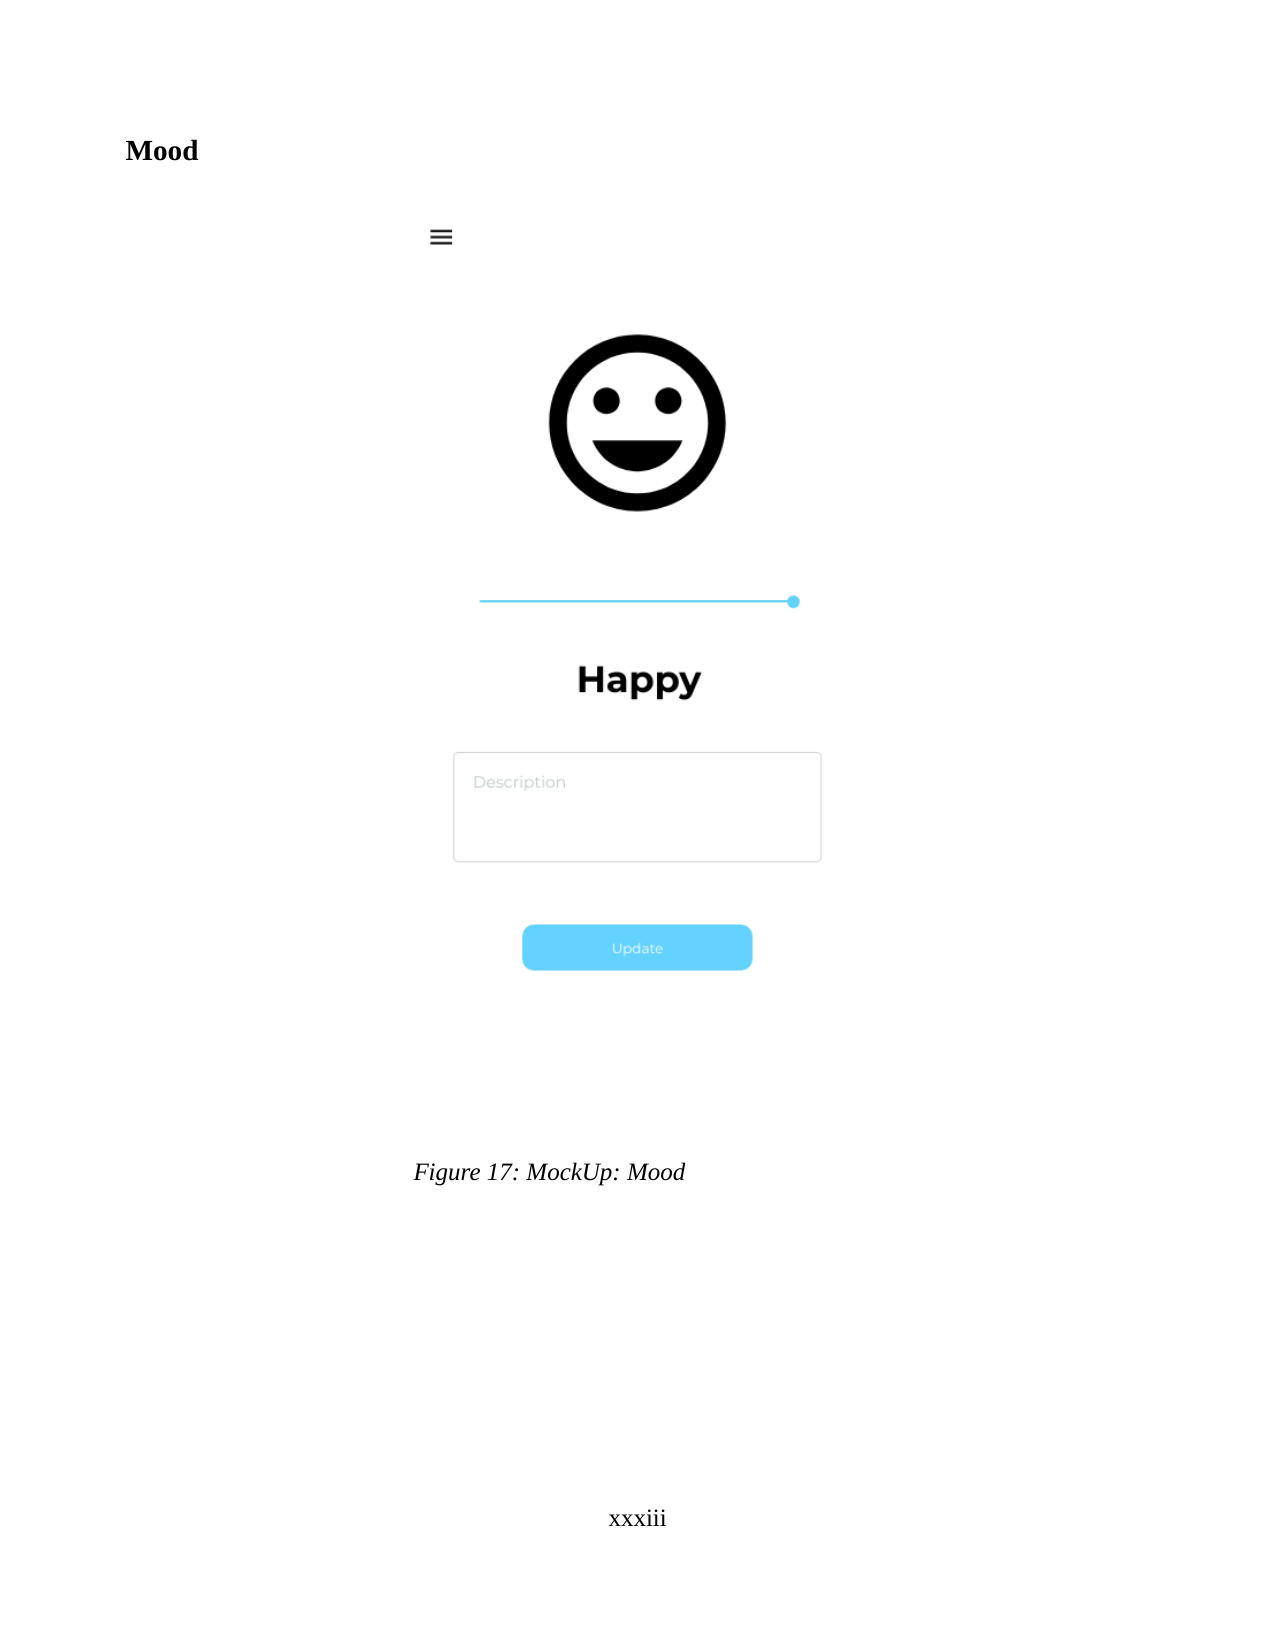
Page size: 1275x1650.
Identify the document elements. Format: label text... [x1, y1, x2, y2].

subtitle Mood [118, 133, 1157, 166]
picture [413, 186, 862, 1157]
subtitle [413, 174, 862, 186]
text Figure 17: MockUp: Mood [413, 1157, 862, 1186]
